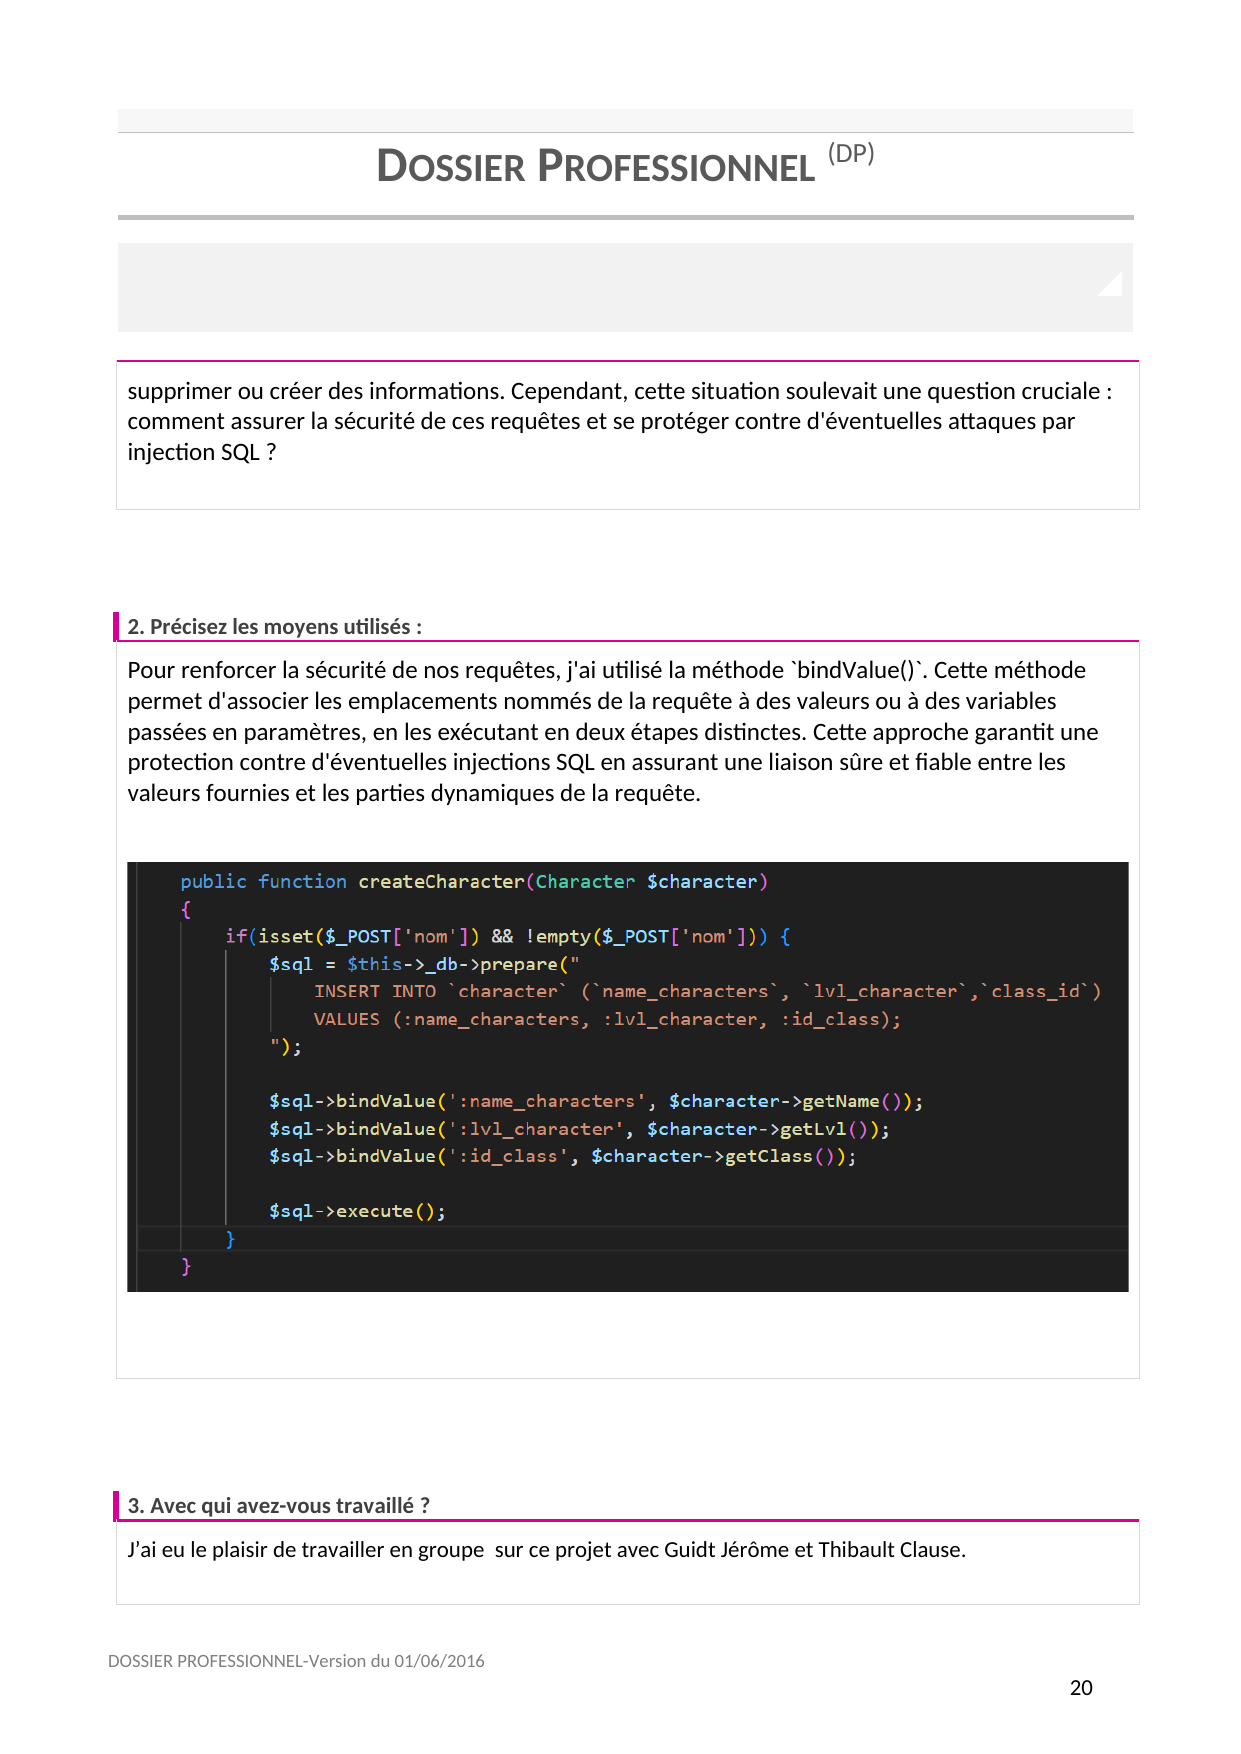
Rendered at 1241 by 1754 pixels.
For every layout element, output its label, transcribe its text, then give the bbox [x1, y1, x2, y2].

picture [127, 862, 1129, 1292]
table_cell 3. Avec qui avez-vous travaillé ? [119, 1491, 1139, 1519]
table_cell J’ai eu le plaisir de travailler en groupe sur ce projet avec Guidt Jérôme et Thibault Clause. [117, 1522, 1139, 1603]
table_cell 2. Précisez les moyens utilisés : [119, 612, 1139, 640]
table_cell [116, 1379, 1139, 1491]
table_cell [116, 510, 1139, 612]
table_cell supprimer ou créer des informations. Cependant, cette situation soulevait une question cruciale : comment assurer la sécurité de ces requêtes et se protéger contre d'éventuelles attaques par injection SQL ? [117, 362, 1139, 509]
table_cell Pour renforcer la sécurité de nos requêtes, j'ai utilisé la méthode `bindValue()`. Cette méthode permet d'associer les emplacements nommés de la requête à des valeurs ou à des variables passées en paramètres, en les exécutant en deux étapes distinctes. Cette approche garantit une protection contre d'éventuelles injections SQL en assurant une liaison sûre et fiable entre les valeurs fournies et les parties dynamiques de la requête. [117, 642, 1139, 1378]
